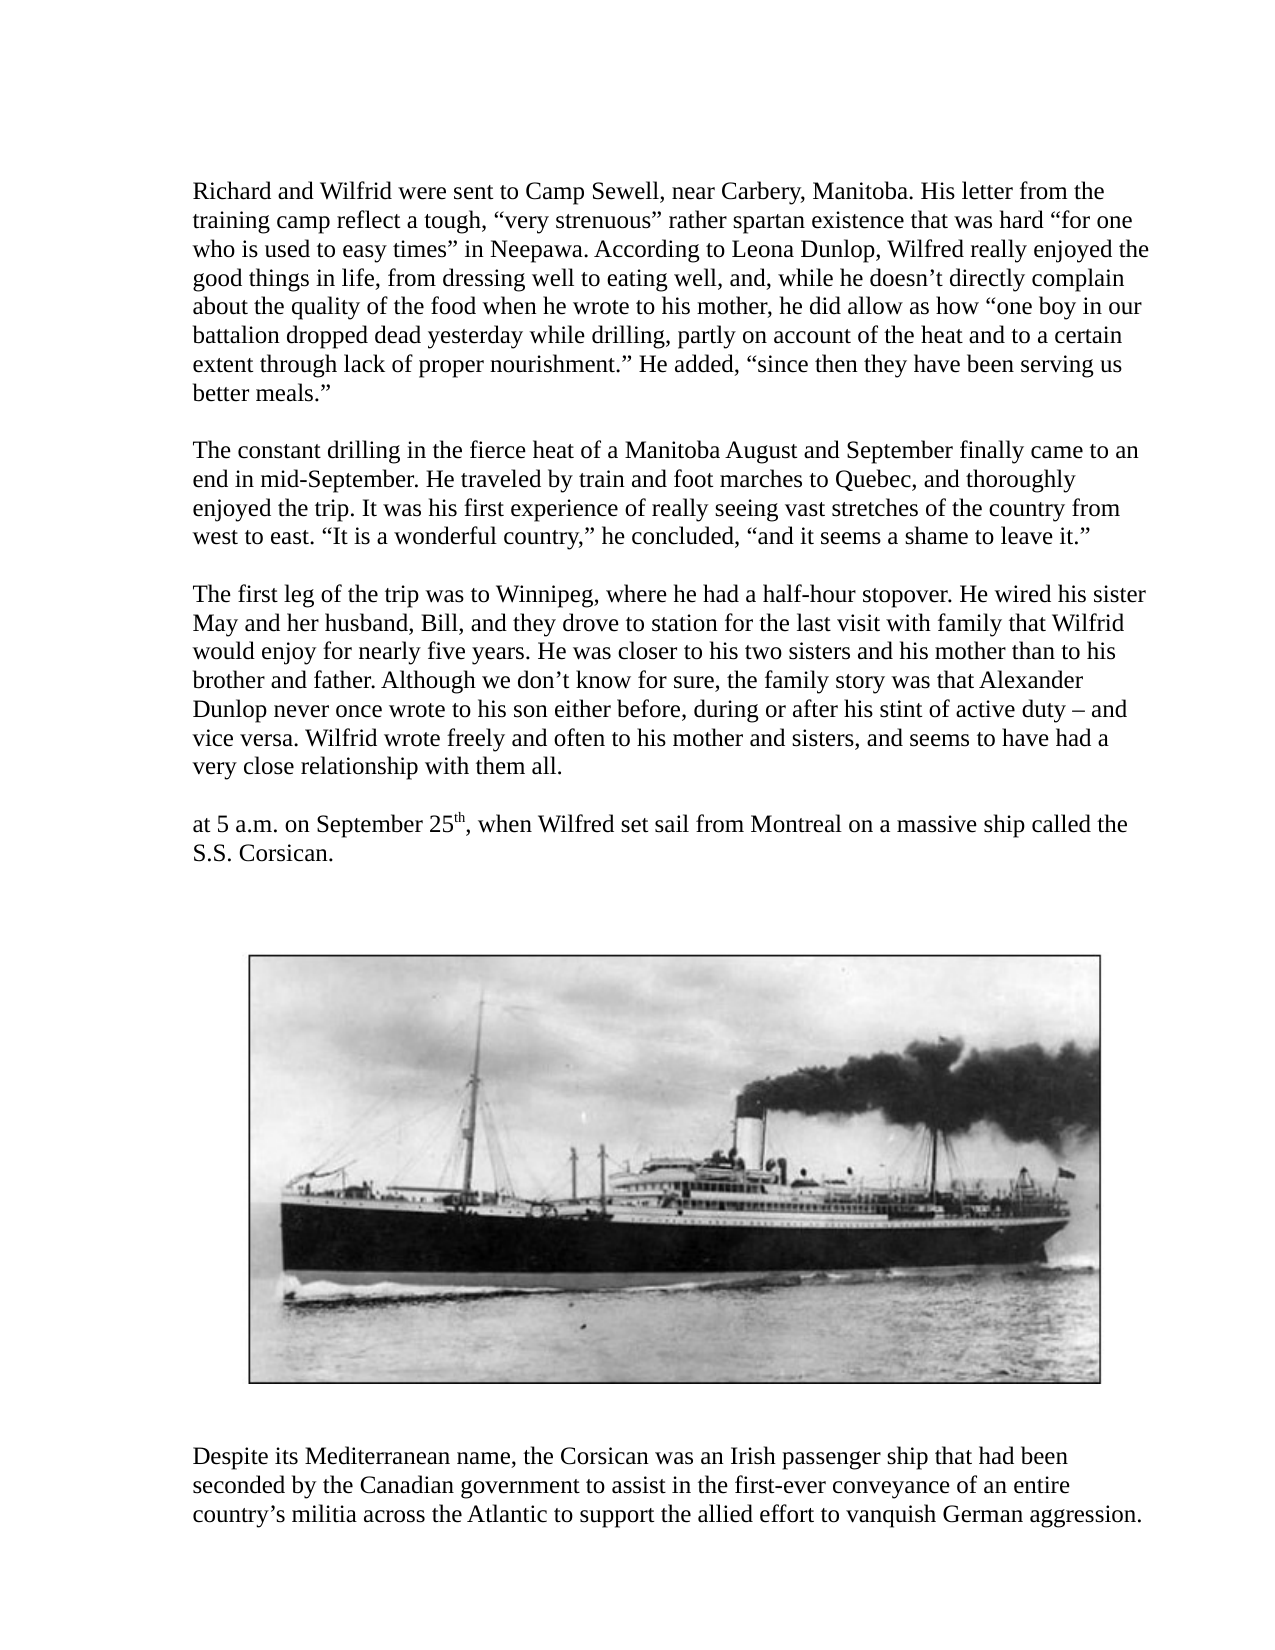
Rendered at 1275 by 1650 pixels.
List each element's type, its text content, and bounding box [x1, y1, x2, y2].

picture [241, 952, 1109, 1384]
text The constant drilling in the fierce heat of a Manitoba August and September finally came to an end in mid-September. He traveled by train and foot marches to Quebec, and thoroughly enjoyed the trip. It was his first experience of really seeing vast stretches of the country from west to east. “It is a wonderful country,” he concluded, “and it seems a shame to leave it.” [192, 435, 1158, 550]
text Despite its Mediterranean name, the Corsican was an Irish passenger ship that had been seconded by the Canadian government to assist in the first-ever conveyance of an entire country’s militia across the Atlantic to support the allied effort to vanquish German aggression. [192, 1441, 1158, 1528]
text at 5 a.m. on September 25th, when Wilfred set sail from Montreal on a massive ship called the S.S. Corsican. [192, 809, 1158, 866]
text Richard and Wilfrid were sent to Camp Sewell, near Carbery, Manitoba. His letter from the training camp reflect a tough, “very strenuous” rather spartan existence that was hard “for one who is used to easy times” in Neepawa. According to Leona Dunlop, Wilfred really enjoyed the good things in life, from dressing well to eating well, and, while he doesn’t directly complain about the quality of the food when he wrote to his mother, he did allow as how “one boy in our battalion dropped dead yesterday while drilling, partly on account of the heat and to a certain extent through lack of proper nourishment.” He added, “since then they have been serving us better meals.” [192, 176, 1158, 406]
text The first leg of the trip was to Winnipeg, where he had a half-hour stopover. He wired his sister May and her husband, Bill, and they drove to station for the last visit with family that Wilfrid would enjoy for nearly five years. He was closer to his two sisters and his mother than to his brother and father. Although we don’t know for sure, the family story was that Alexander Dunlop never once wrote to his son either before, during or after his stint of active duty – and vice versa. Wilfrid wrote freely and often to his mother and sisters, and seems to have had a very close relationship with them all. [192, 579, 1158, 780]
